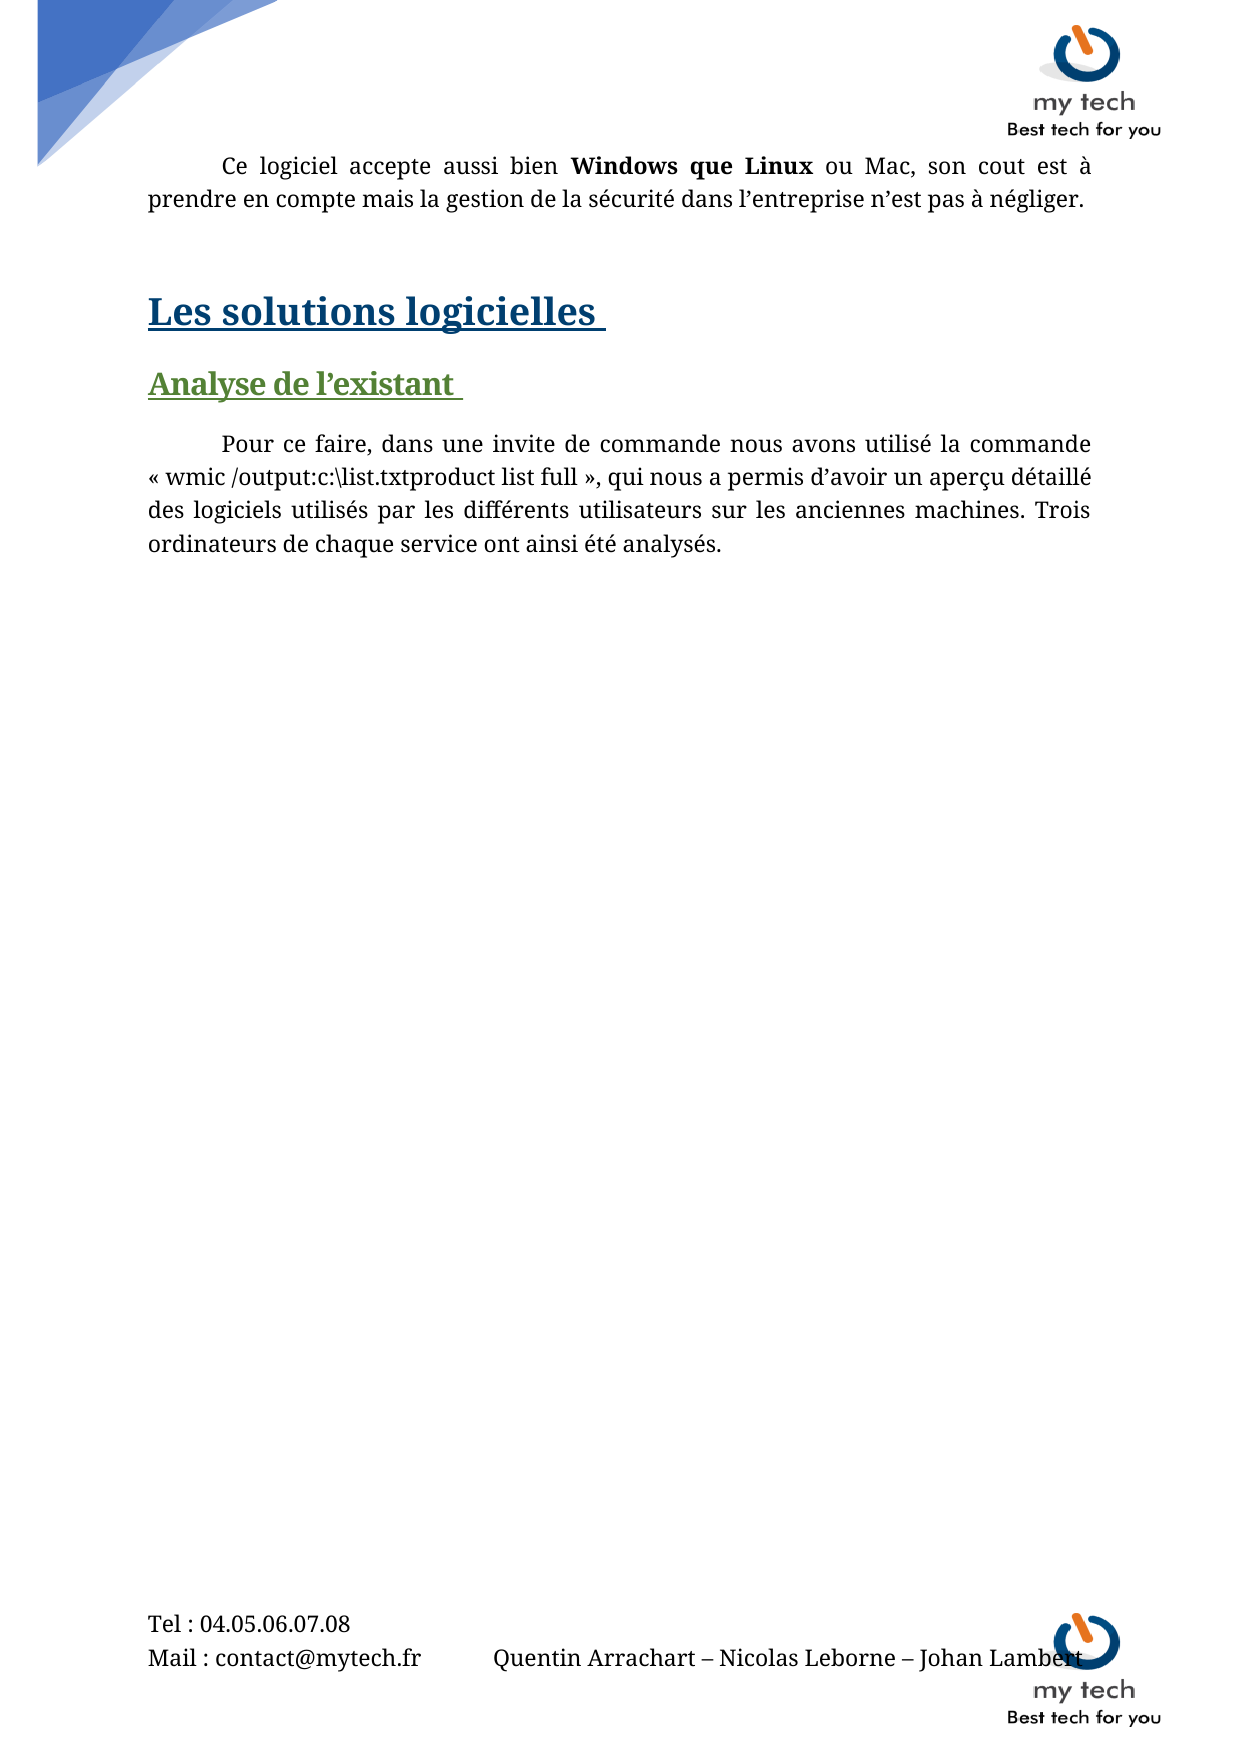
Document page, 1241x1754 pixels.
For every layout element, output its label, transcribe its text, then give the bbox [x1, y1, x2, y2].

subtitle Les solutions logicielles [148, 285, 1093, 336]
text Pour ce faire, dans une invite de commande nous avons utilisé la commande « wmic /output:c:\list.txtproduct list full », qui nous a permis d’avoir un aperçu détaillé des logiciels utilisés par les différents utilisateurs sur les anciennes machines. Trois ordinateurs de chaque service ont ainsi été analysés. [148, 426, 1093, 559]
text Ce logiciel accepte aussi bien Windows que Linux ou Mac, son cout est à prendre en compte mais la gestion de la sécurité dans l’entreprise n’est pas à négliger. [148, 148, 1093, 214]
text Analyse de l’existant [148, 362, 1093, 404]
